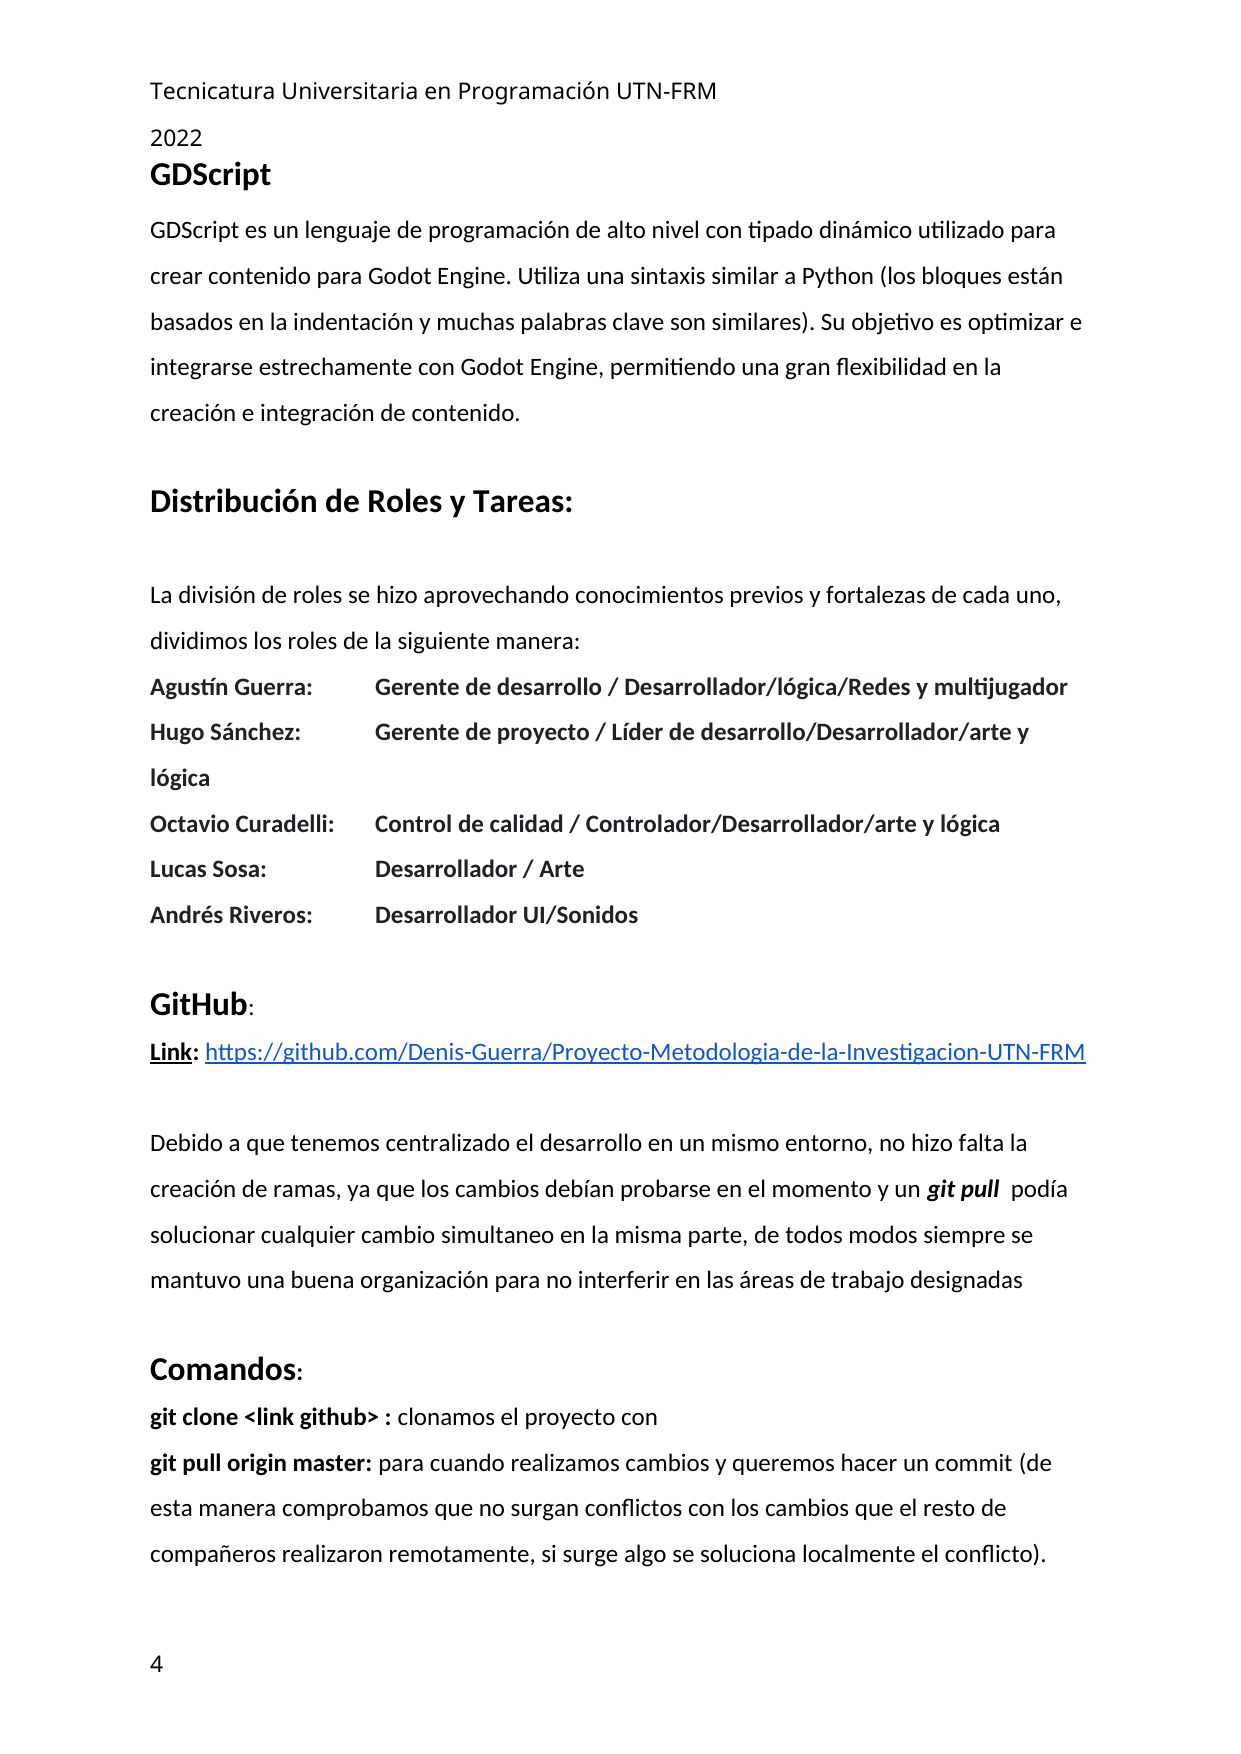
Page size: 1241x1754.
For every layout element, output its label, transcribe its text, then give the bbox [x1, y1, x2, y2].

text Link: https://github.com/Denis-Guerra/Proyecto-Metodologia-de-la-Investigacion-UTN-FRM [150, 1036, 1090, 1066]
text La división de roles se hizo aprovechando conocimientos previos y fortalezas de cada uno, dividimos los roles de la siguiente manera: [150, 579, 1090, 656]
subtitle Comandos: [150, 1348, 1090, 1388]
text GDScript es un lenguaje de programación de alto nivel con tipado dinámico utilizado para crear contenido para Godot Engine. Utiliza una sintaxis similar a Python (los bloques están basados en la indentación y muchas palabras clave son similares). Su objetivo es optimizar e integrarse estrechamente con Godot Engine, permitiendo una gran flexibilidad en la creación e integración de contenido. [150, 214, 1090, 428]
text Debido a que tenemos centralizado el desarrollo en un mismo entorno, no hizo falta la creación de ramas, ya que los cambios debían probarse en el momento y un git pull podía solucionar cualquier cambio simultaneo en la misma parte, de todos modos siempre se mantuvo una buena organización para no interferir en las áreas de trabajo designadas [150, 1127, 1090, 1295]
text git pull origin master: para cuando realizamos cambios y queremos hacer un commit (de esta manera comprobamos que no surgan conflictos con los cambios que el resto de compañeros realizaron remotamente, si surge algo se soluciona localmente el conflicto). [150, 1447, 1090, 1569]
subtitle GitHub: [150, 983, 1090, 1023]
text Agustín Guerra: Gerente de desarrollo / Desarrollador/lógica/Redes y multijugador [150, 671, 1090, 701]
text git clone <link github> : clonamos el proyecto con [150, 1401, 1090, 1431]
text Hugo Sánchez: Gerente de proyecto / Líder de desarrollo/Desarrollador/arte y lógica Octavio Curadelli: Control de calidad / Controlador/Desarrollador/arte y lógica Lucas Sosa: Desarrollador / Arte Andrés Riveros: Desarrollador UI/Sonidos [150, 716, 1090, 930]
text GDScript [150, 153, 1090, 194]
subtitle Distribución de Roles y Tareas: [150, 480, 1090, 521]
